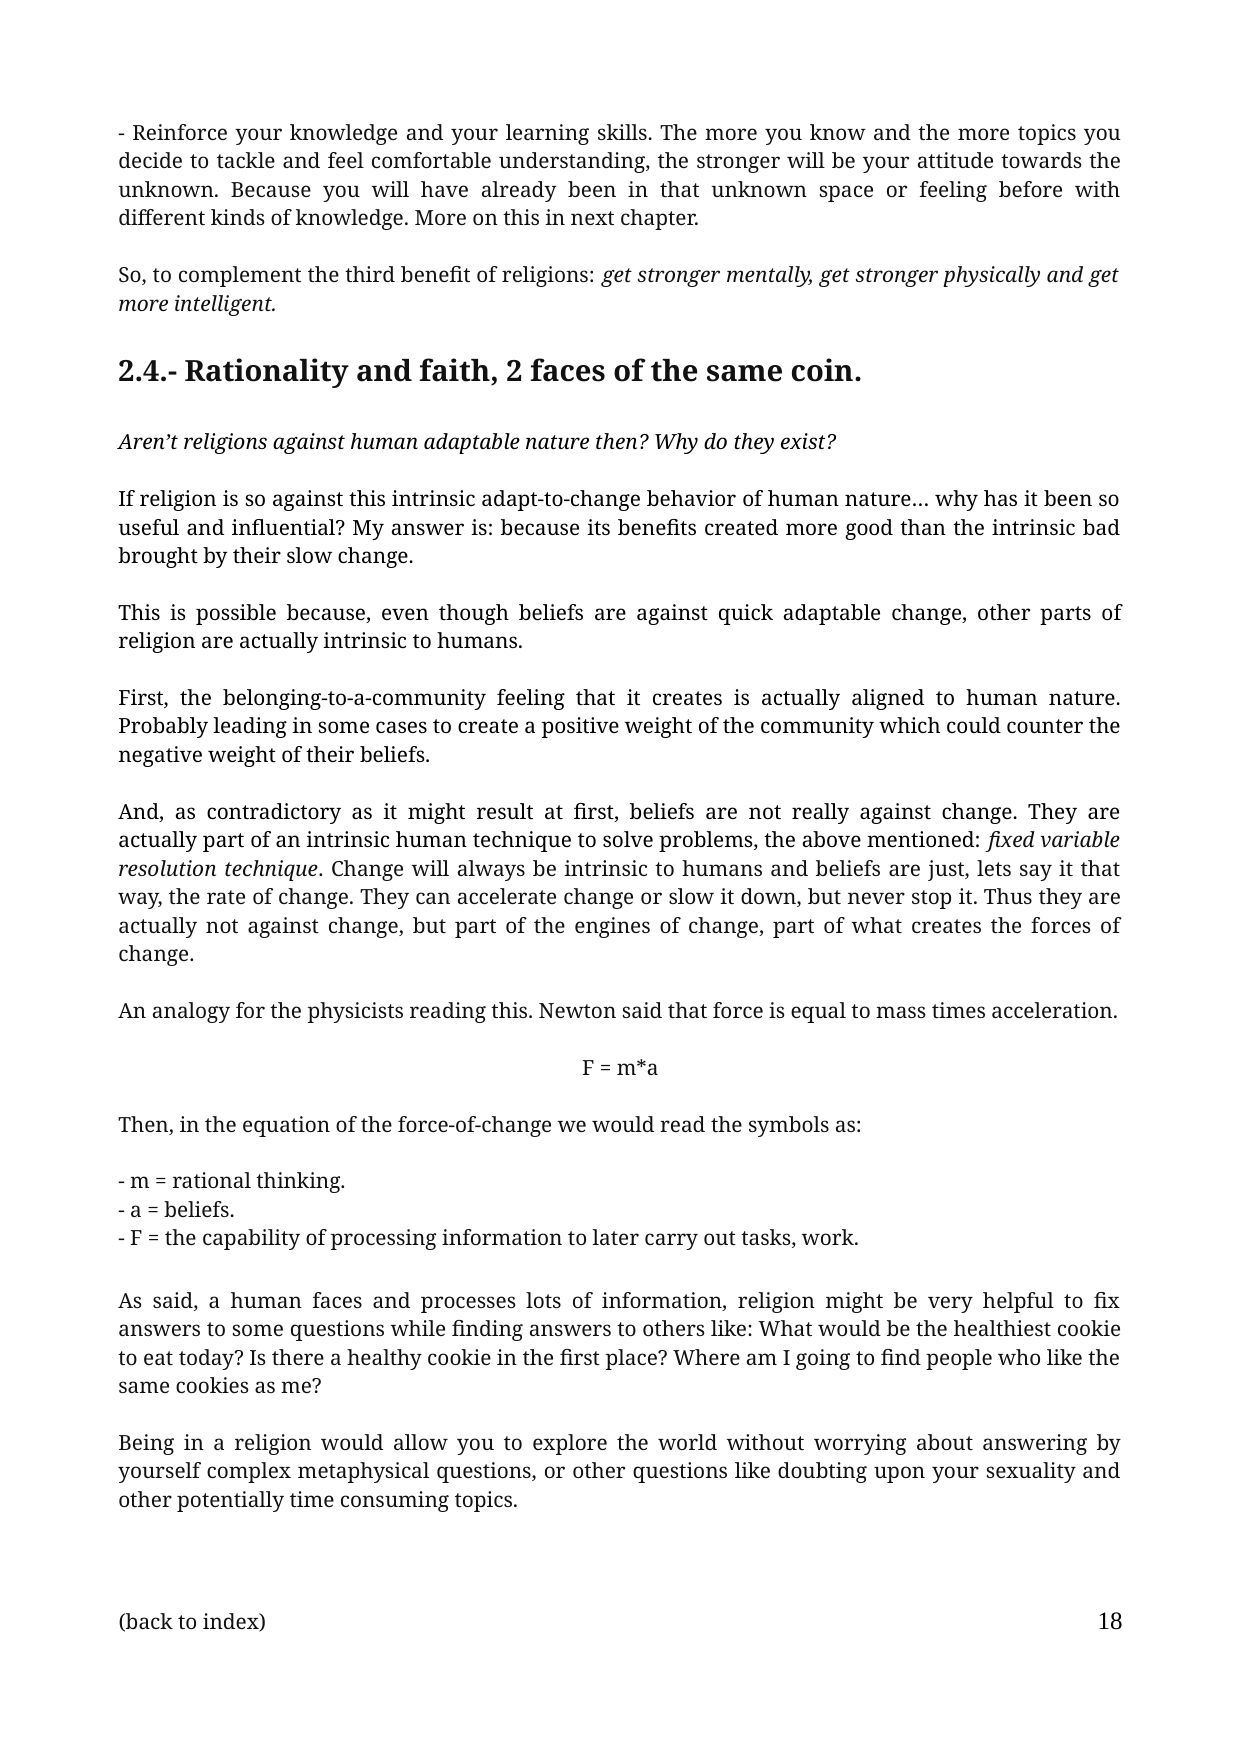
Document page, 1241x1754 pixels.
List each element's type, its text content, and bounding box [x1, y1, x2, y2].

text As said, a human faces and processes lots of information, religion might be very helpful to fix answers to some questions while finding answers to others like: What would be the healthiest cookie to eat today? Is there a healthy cookie in the first place? Where am I going to find people who like the same cookies as me? [118, 1286, 1122, 1400]
text So, to complement the third benefit of religions: get stronger mentally, get stronger physically and get more intelligent. [118, 260, 1122, 317]
text Then, in the equation of the force-of-change we would read the symbols as: [118, 1110, 1122, 1138]
text - a = beliefs. [118, 1195, 1122, 1223]
text And, as contradictory as it might result at first, beliefs are not really against change. They are actually part of an intrinsic human technique to solve problems, the above mentioned: fixed variable resolution technique. Change will always be intrinsic to humans and beliefs are just, lets say it that way, the rate of change. They can accelerate change or slow it down, but never stop it. Thus they are actually not against change, but part of the engines of change, part of what creates the forces of change. [118, 797, 1122, 968]
text Aren’t religions against human adaptable nature then? Why do they exist? [118, 427, 1122, 456]
text An analogy for the physicists reading this. Newton said that force is equal to mass times acceleration. [118, 996, 1122, 1024]
text This is possible because, even though beliefs are against quick adaptable change, other parts of religion are actually intrinsic to humans. [118, 598, 1122, 655]
text - m = rational thinking. [118, 1167, 1122, 1195]
text F = m*a [118, 1053, 1122, 1081]
text Being in a religion would allow you to explore the world without worrying about answering by yourself complex metaphysical questions, or other questions like doubting upon your sexuality and other potentially time consuming topics. [118, 1428, 1122, 1513]
text If religion is so against this intrinsic adapt-to-change behavior of human nature… why has it been so useful and influential? My answer is: because its benefits created more good than the intrinsic bad brought by their slow change. [118, 484, 1122, 569]
text - F = the capability of processing information to later carry out tasks, work. [118, 1223, 1122, 1252]
text First, the belonging-to-a-community feeling that it creates is actually aligned to human nature. Probably leading in some cases to create a positive weight of the community which could counter the negative weight of their beliefs. [118, 683, 1122, 768]
text - Reinforce your knowledge and your learning skills. The more you know and the more topics you decide to tackle and feel comfortable understanding, the stronger will be your attitude towards the unknown. Because you will have already been in that unknown space or feeling before with different kinds of knowledge. More on this in next chapter. [118, 118, 1122, 232]
text 2.4.- Rationality and faith, 2 faces of the same coin. [118, 351, 1122, 390]
